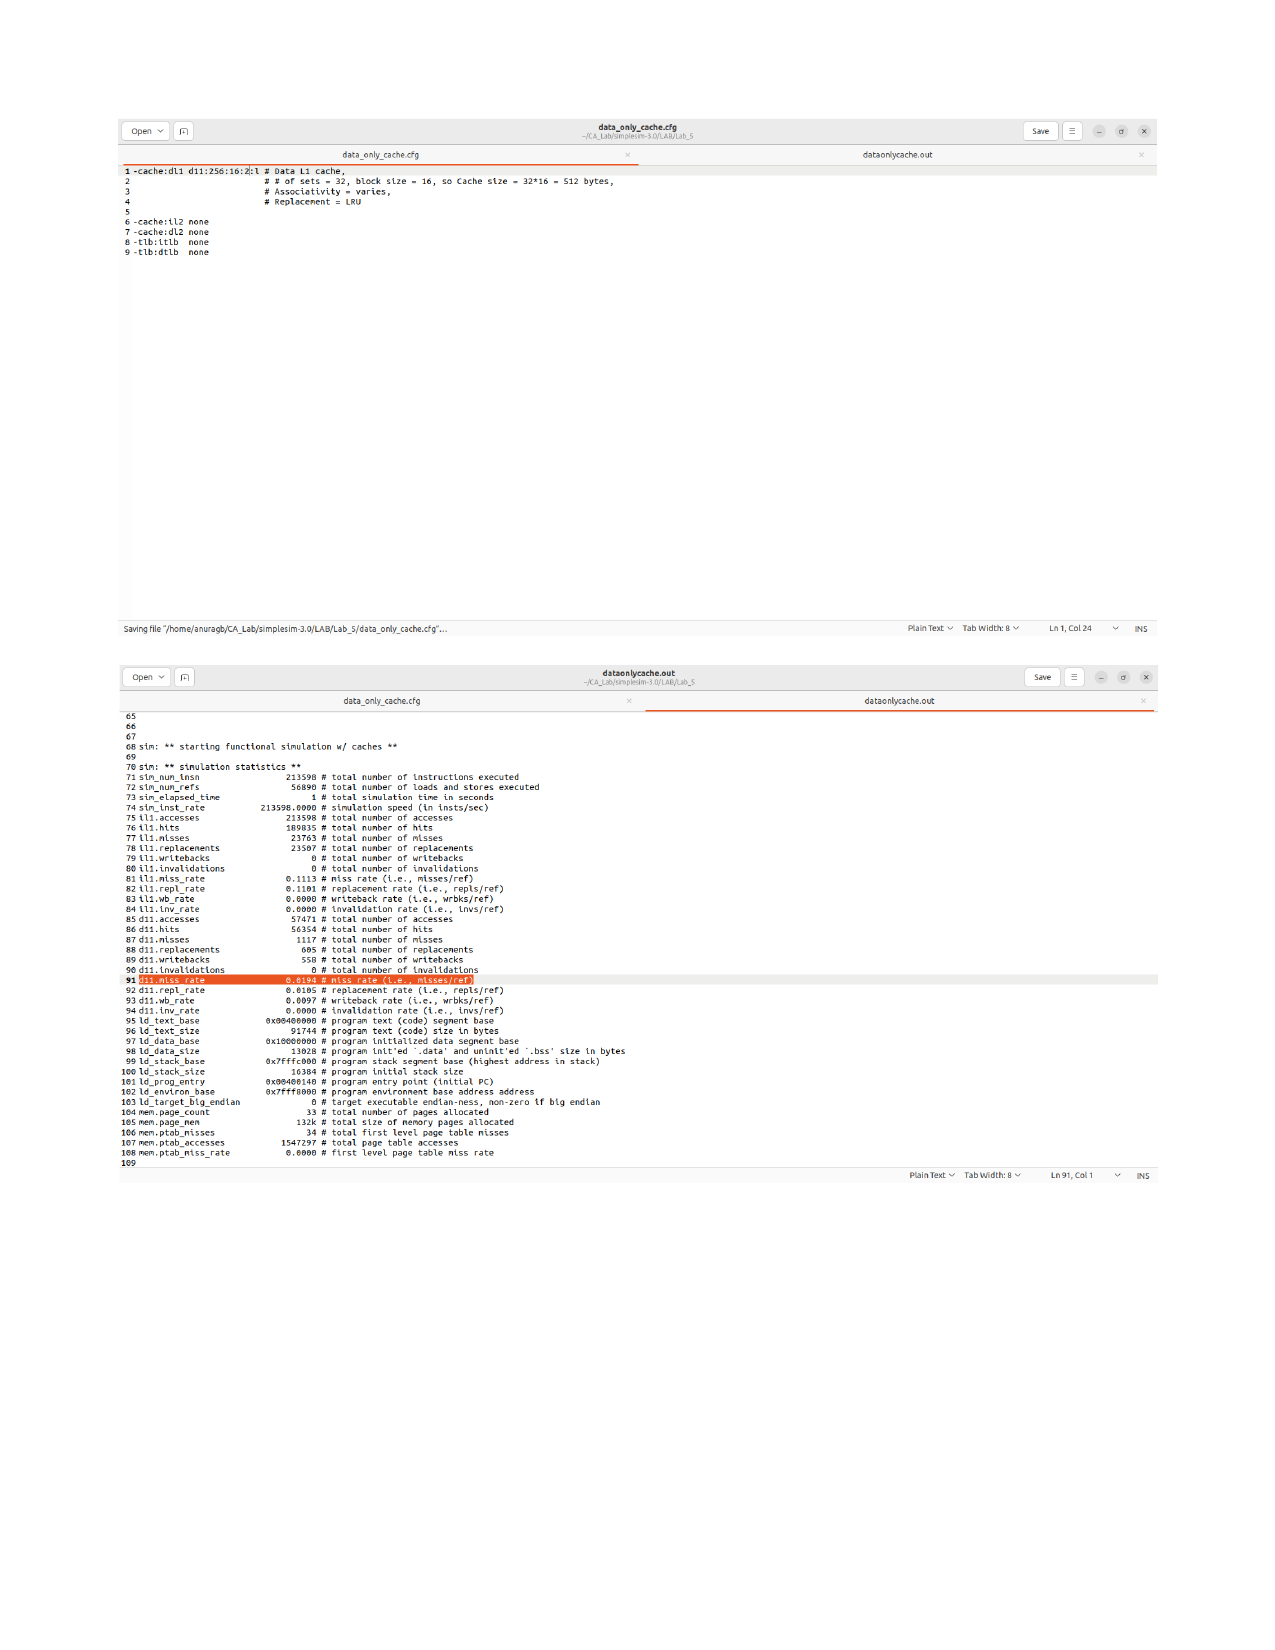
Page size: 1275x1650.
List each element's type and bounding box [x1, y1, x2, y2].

picture [119, 665, 1159, 1183]
picture [118, 118, 1157, 636]
